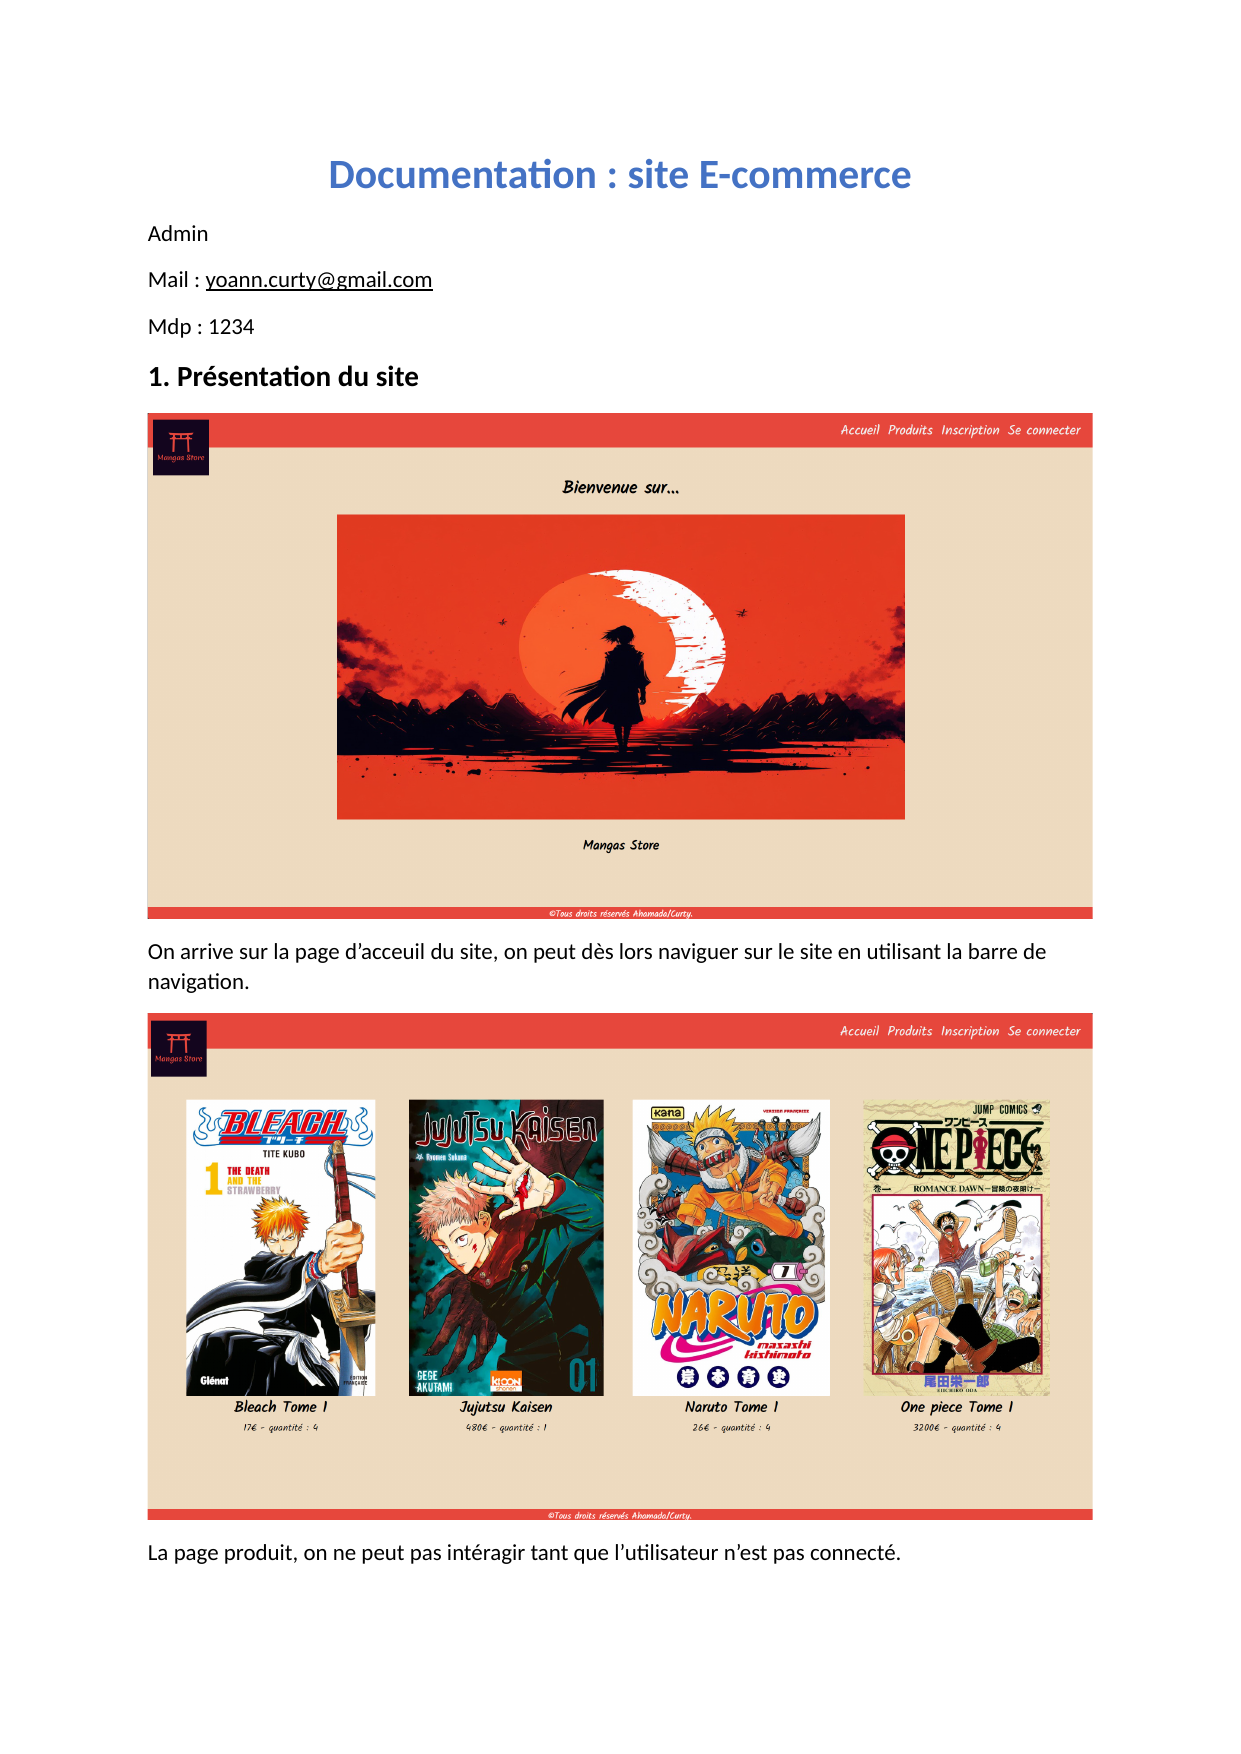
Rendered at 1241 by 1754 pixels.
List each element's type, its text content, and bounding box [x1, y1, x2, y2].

text Mail : yoann.curty@gmail.com [148, 265, 1093, 293]
text 1. Présentation du site [148, 358, 1093, 394]
text Documentation : site E-commerce [148, 148, 1093, 198]
text On arrive sur la page d’acceuil du site, on peut dès lors naviguer sur le site en utilisant la barre de navigation. [148, 937, 1093, 995]
text Admin [148, 219, 1093, 247]
text Mdp : 1234 [148, 312, 1093, 340]
text La page produit, on ne peut pas intéragir tant que l’utilisateur n’est pas connecté. [148, 1538, 1093, 1566]
